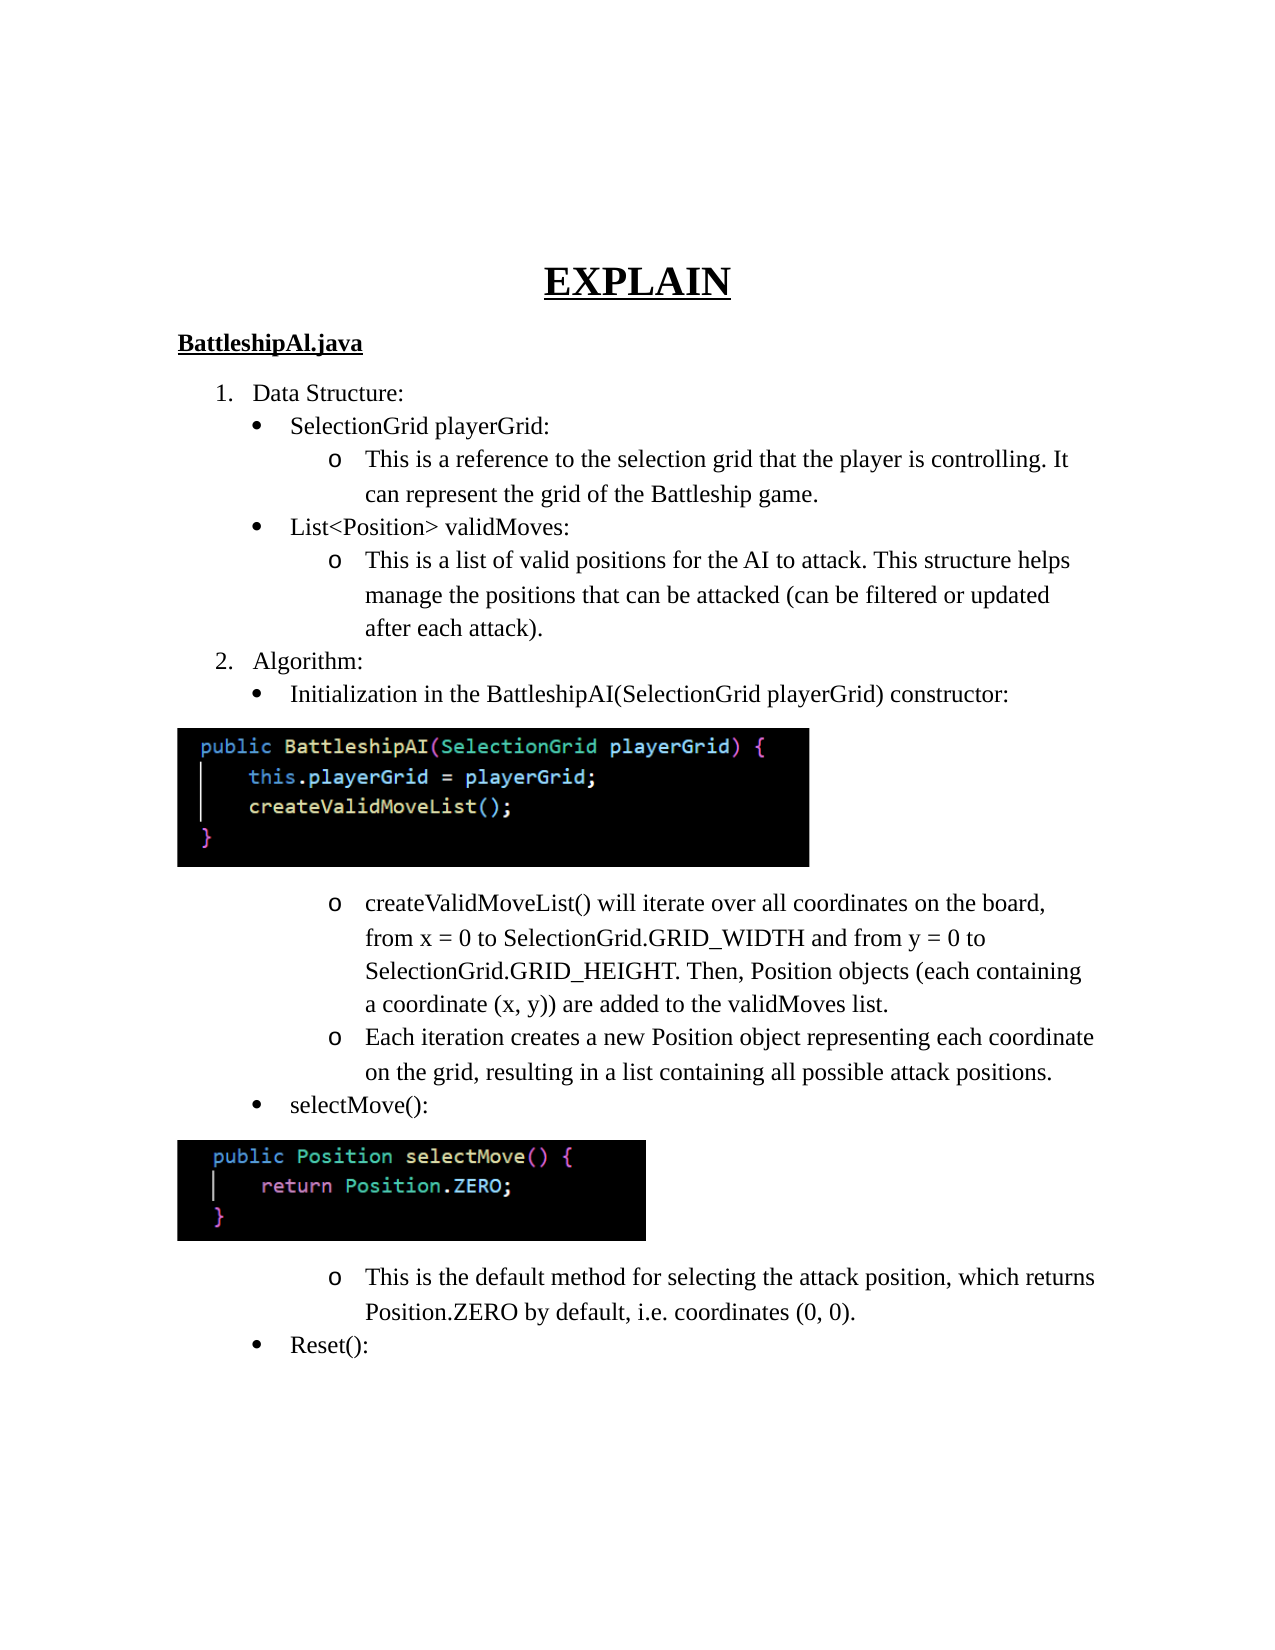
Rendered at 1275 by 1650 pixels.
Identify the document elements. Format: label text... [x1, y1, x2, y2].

list selectMove(): [252, 1091, 1098, 1119]
list This is a list of valid positions for the AI ​​to attack. This structure helps manage the positions that can be attacked (can be filtered or updated after each attack). [327, 545, 1098, 642]
list List<Position> validMoves: [252, 512, 1098, 541]
list Data Structure: [215, 378, 1098, 407]
list createValidMoveList() will iterate over all coordinates on the board, from x = 0 to SelectionGrid.GRID_WIDTH and from y = 0 to SelectionGrid.GRID_HEIGHT. Then, Position objects (each containing a coordinate (x, y)) are added to the validMoves list. [327, 888, 1098, 1018]
list This is the default method for selecting the attack position, which returns Position.ZERO by default, i.e. coordinates (0, 0). [327, 1262, 1098, 1326]
list This is a reference to the selection grid that the player is controlling. It can represent the grid of the Battleship game. [327, 444, 1098, 508]
text BattleshipAl.java [177, 328, 1098, 357]
list SelectionGrid playerGrid: [252, 411, 1098, 440]
list Each iteration creates a new Position object representing each coordinate on the grid, resulting in a list containing all possible attack positions. [327, 1022, 1098, 1086]
list Initialization in the BattleshipAI(SelectionGrid playerGrid) constructor: [252, 679, 1098, 708]
text EXPLAIN [177, 256, 1098, 304]
list Algorithm: [215, 646, 1098, 675]
list Reset(): [252, 1330, 1098, 1359]
